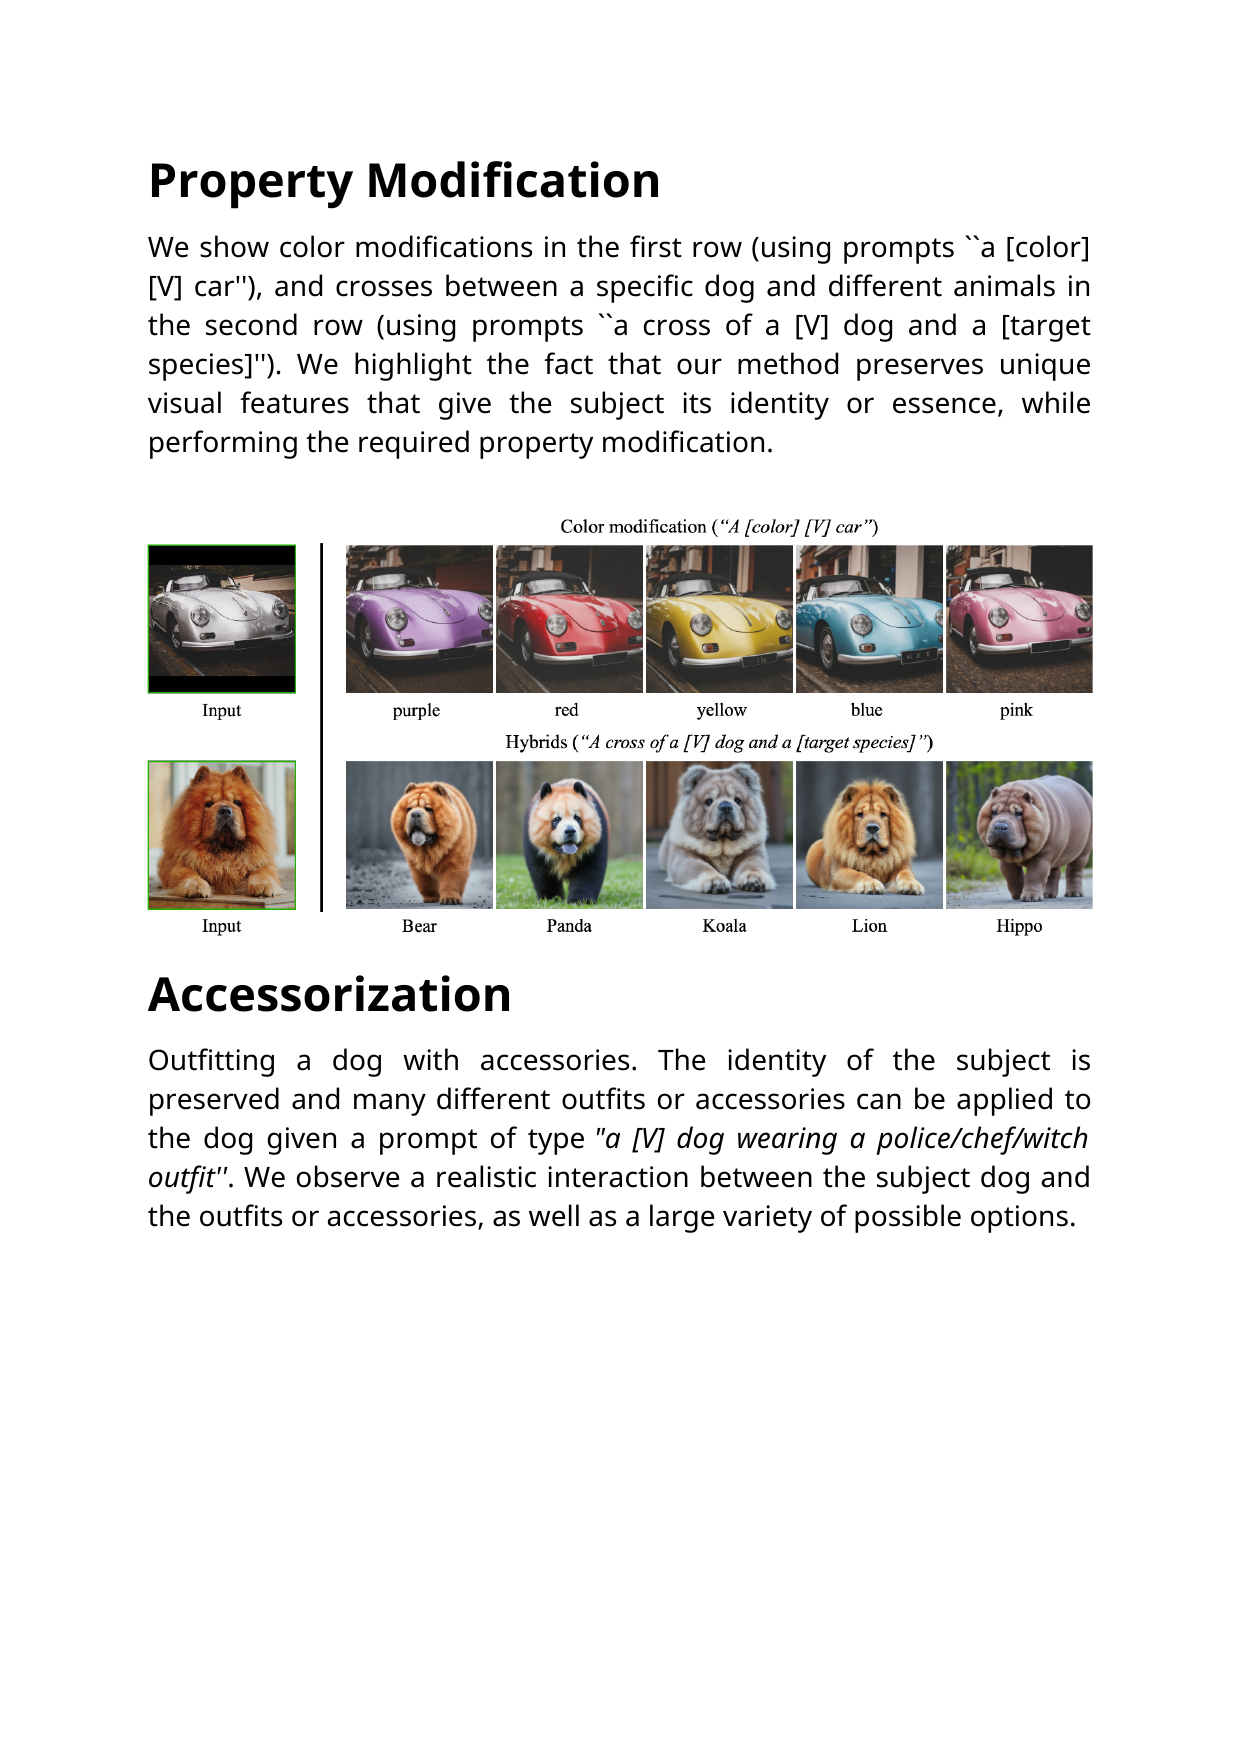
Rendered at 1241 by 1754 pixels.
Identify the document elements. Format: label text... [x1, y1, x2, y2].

subtitle Accessorization [148, 961, 1093, 1025]
text Outfitting a dog with accessories. The identity of the subject is preserved and many different outfits or accessories can be applied to the dog given a prompt of type "a [V] dog wearing a police/chef/witch outfit''. We observe a realistic interaction between the subject dog and the outfits or accessories, as well as a large variety of possible options. [148, 1039, 1093, 1235]
text We show color modifications in the first row (using prompts ``a [color] [V] car''), and crosses between a specific dog and different animals in the second row (using prompts ``a cross of a [V] dog and a [target species]''). We highlight the fact that our method preserves unique visual features that give the subject its identity or essence, while performing the required property modification. [148, 226, 1093, 461]
subtitle Property Modification [148, 148, 1093, 211]
